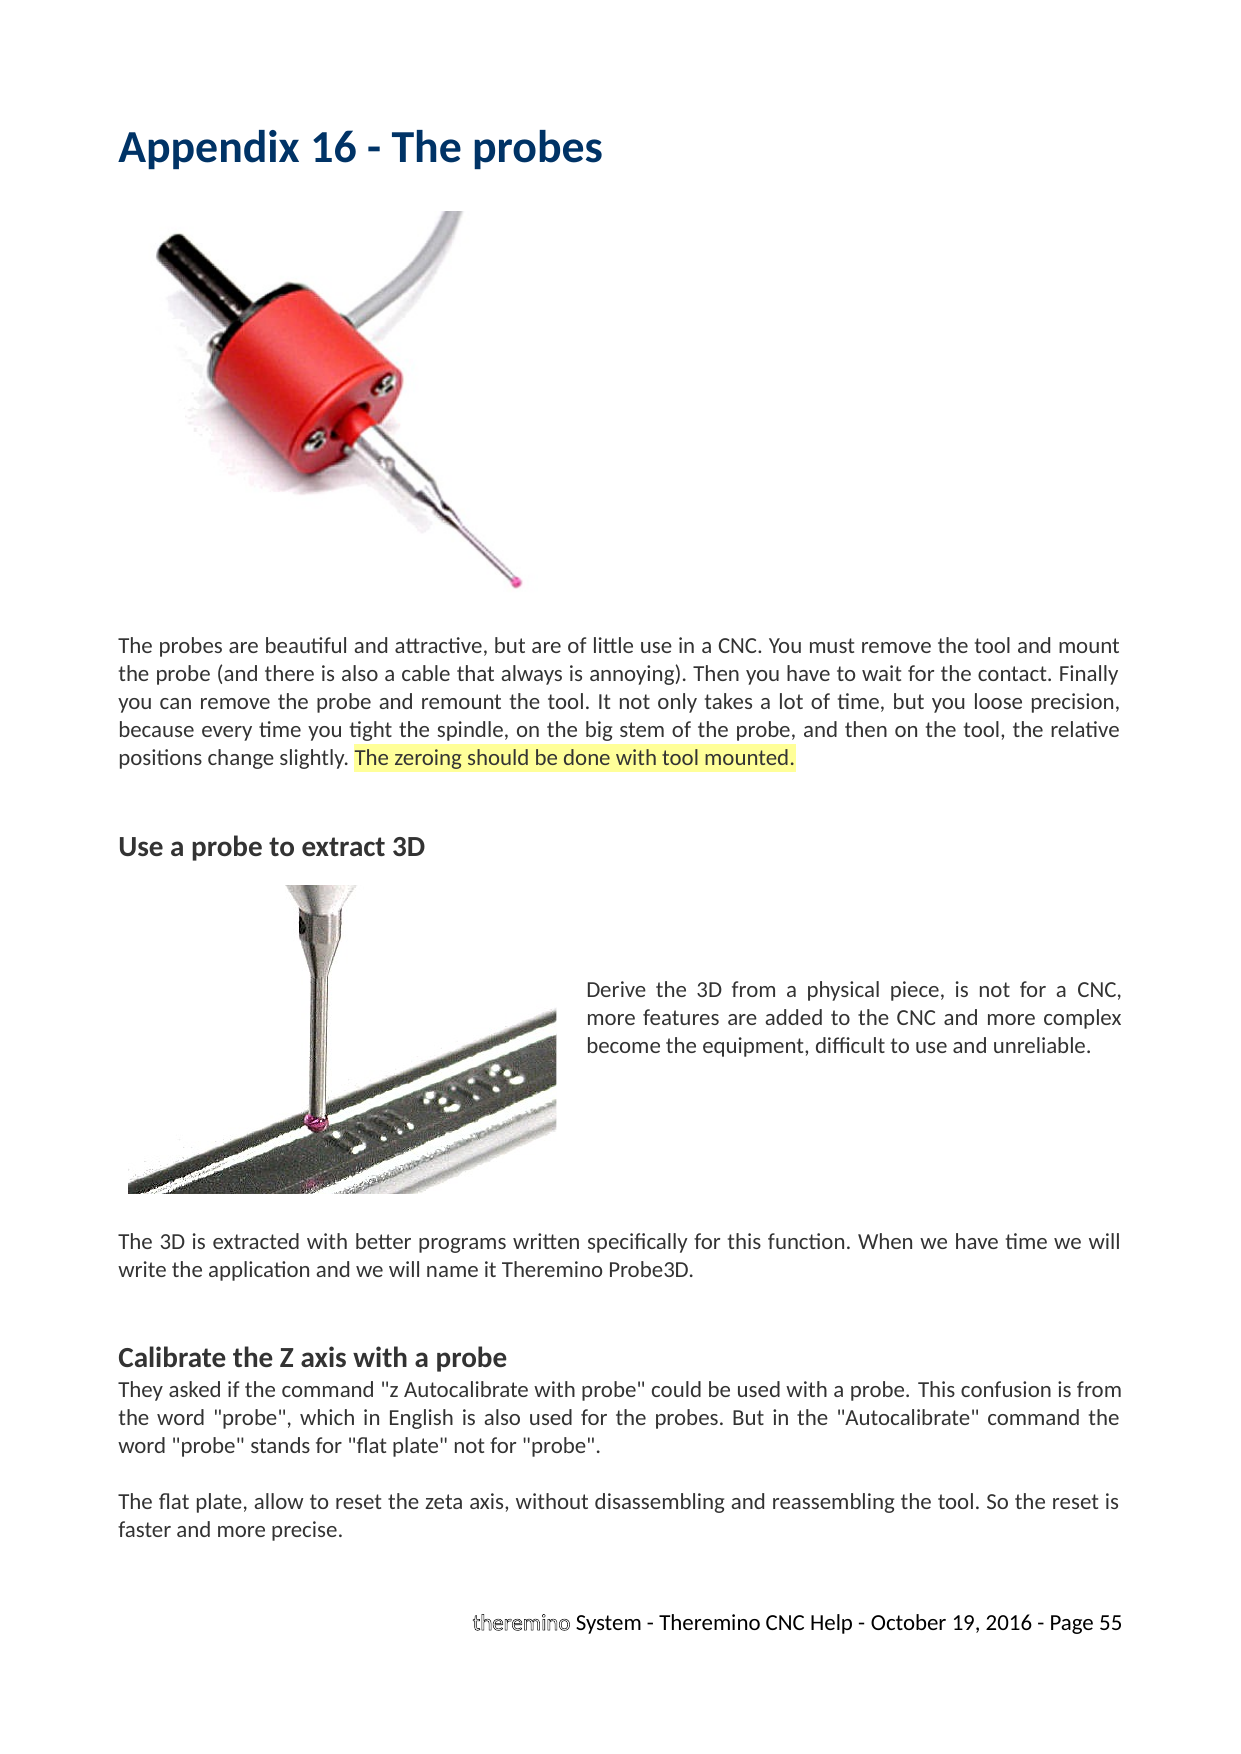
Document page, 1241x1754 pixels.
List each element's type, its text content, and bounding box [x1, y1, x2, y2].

text They asked if the command "z Autocalibrate with probe" could be used with a probe. This confusion is from the word "probe", which in English is also used for the probes. But in the "Autocalibrate" command the word "probe" stands for "flat plate" not for "probe". [118, 1375, 1122, 1459]
picture [128, 885, 557, 1194]
subtitle Appendix 16 - The probes [118, 118, 1122, 174]
text Use a probe to extract 3D [118, 828, 1122, 863]
text The 3D is extracted with better programs written specifically for this function. When we have time we will write the application and we will name it Theremino Probe3D. [118, 1227, 1122, 1283]
text The probes are beautiful and attractive, but are of little use in a CNC. You must remove the tool and mount the probe (and there is also a cable that always is annoying). Then you have to wait for the contact. Finally you can remove the probe and remount the tool. It not only takes a lot of time, but you loose precision, because every time you tight the spindle, on the big stem of the probe, and then on the tool, the relative positions change slightly. The zeroing should be done with tool mounted. [118, 631, 1122, 772]
text Calibrate the Z axis with a probe [118, 1339, 1122, 1375]
picture [125, 211, 554, 604]
text Derive the 3D from a physical piece, is not for a CNC, more features are added to the CNC and more complex become the equipment, difficult to use and unreliable. [557, 975, 1122, 1059]
text The flat plate, allow to reset the zeta axis, without disassembling and reassembling the tool. So the reset is faster and more precise. [118, 1487, 1122, 1543]
